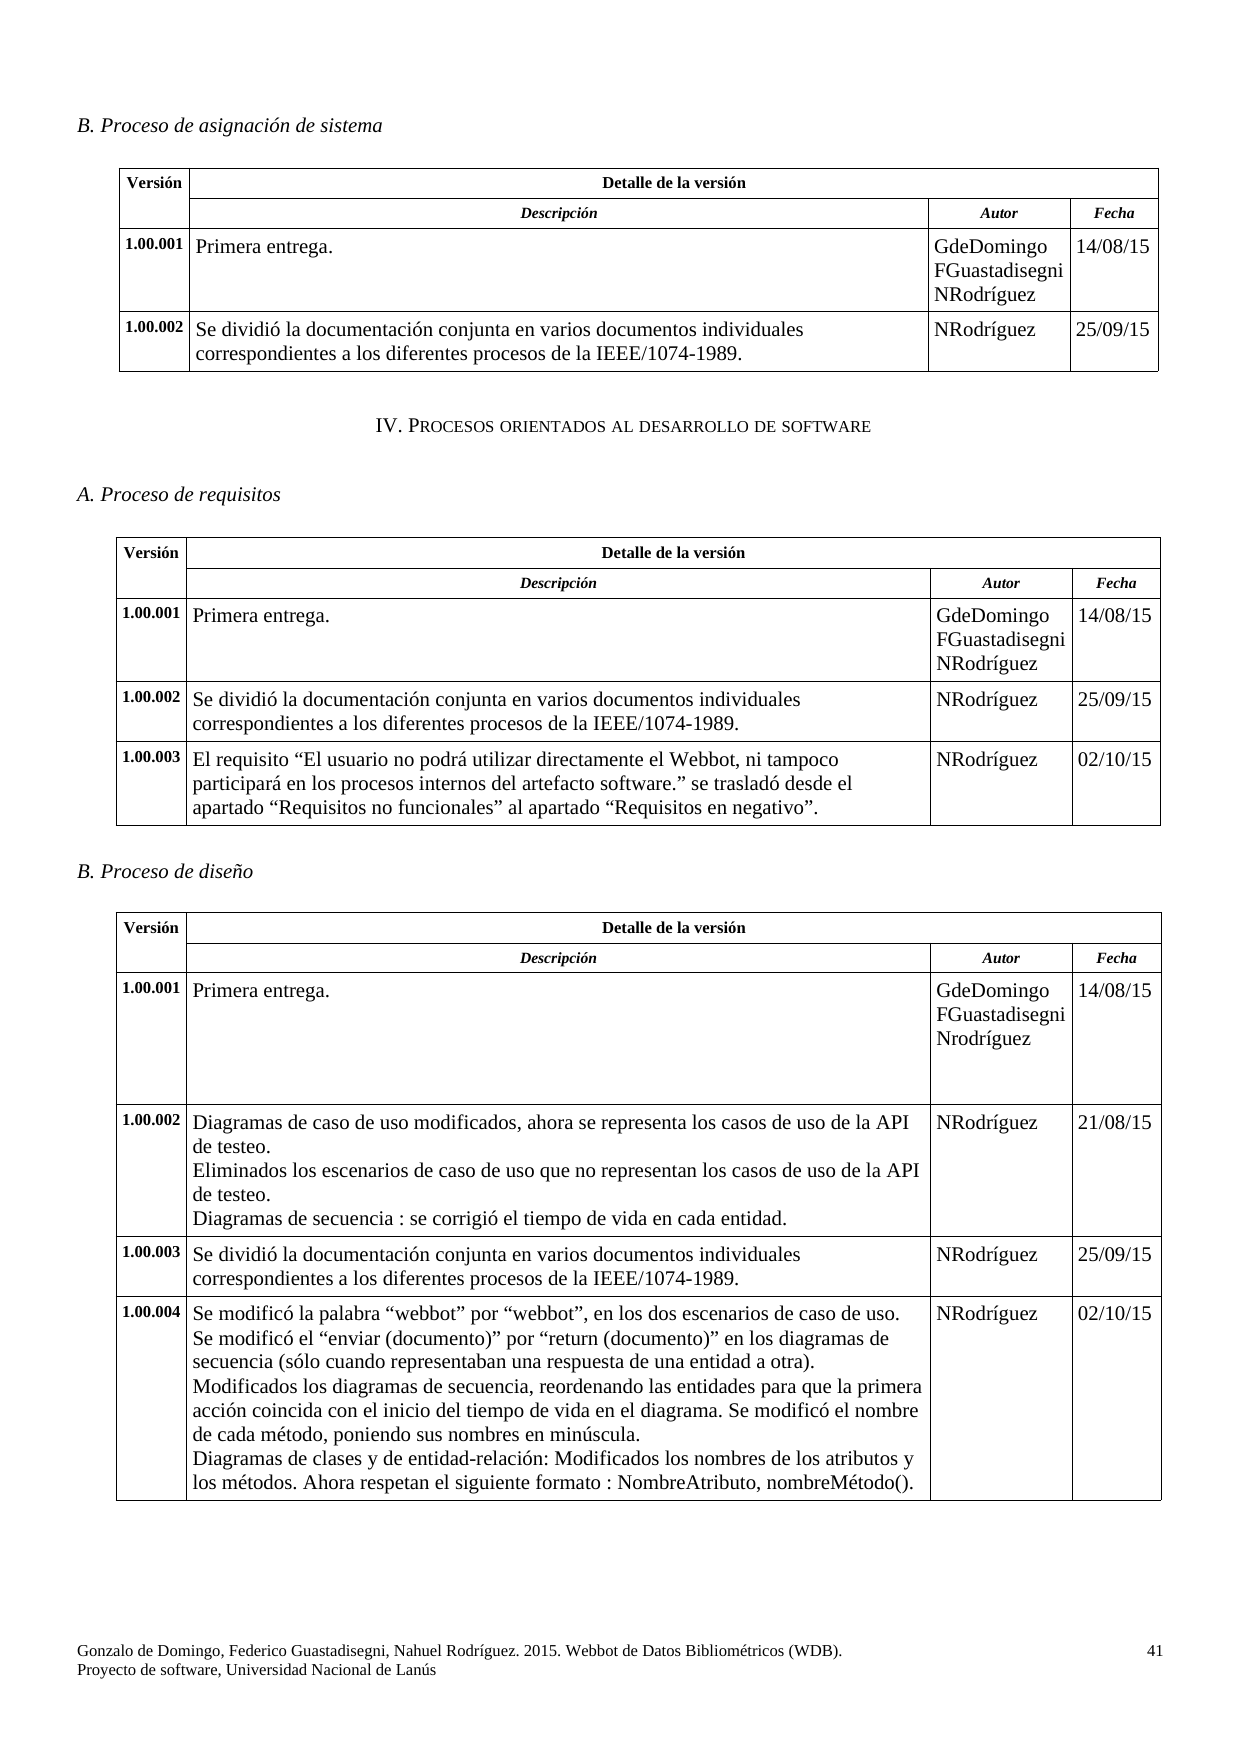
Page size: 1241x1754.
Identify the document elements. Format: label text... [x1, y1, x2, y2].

table_cell 14/08/15 [1071, 229, 1158, 311]
table_header Detalle de la versión [187, 913, 1161, 943]
table_cell 1.00.001 [120, 229, 189, 311]
table_cell Autor [929, 199, 1070, 228]
table_header Detalle de la versión [187, 538, 1160, 568]
subtitle Procesos orientados al desarrollo de software [77, 413, 1163, 437]
table_header Versión [120, 169, 189, 228]
table_cell 1.00.002 [117, 1105, 186, 1236]
table_cell 1.00.004 [117, 1297, 186, 1499]
table_cell 1.00.003 [117, 742, 186, 824]
table_cell Diagramas de caso de uso modificados, ahora se representa los casos de uso de la API de testeo. Eliminados los escenarios de caso de uso que no representan los casos de uso de la API de testeo. Diagramas de secuencia : se corrigió el tiempo de vida en cada entidad. [187, 1105, 930, 1236]
table_cell Primera entrega. [187, 599, 930, 681]
table_cell Se dividió la documentación conjunta en varios documentos individuales correspondientes a los diferentes procesos de la IEEE/1074-1989. [187, 1237, 930, 1296]
subtitle Proceso de diseño [77, 859, 1163, 883]
table_cell 21/08/15 [1073, 1105, 1161, 1236]
table_cell Primera entrega. [190, 229, 928, 311]
table_cell 14/08/15 [1073, 973, 1161, 1104]
table_cell Autor [931, 569, 1072, 597]
table_cell El requisito “El usuario no podrá utilizar directamente el Webbot, ni tampoco participará en los procesos internos del artefacto software.” se trasladó desde el apartado “Requisitos no funcionales” al apartado “Requisitos en negativo”. [187, 742, 930, 824]
table_cell NRodríguez [929, 312, 1070, 371]
table_cell 25/09/15 [1073, 682, 1160, 741]
table_cell Descripción [190, 199, 928, 228]
table_cell 14/08/15 [1073, 599, 1160, 681]
table_cell 25/09/15 [1071, 312, 1158, 371]
table_cell 25/09/15 [1073, 1237, 1161, 1296]
table_cell 1.00.001 [117, 599, 186, 681]
table_cell 1.00.001 [117, 973, 186, 1104]
table_cell Autor [931, 944, 1072, 972]
table_header Versión [117, 913, 186, 972]
table_cell GdeDomingo FGuastadisegni NRodríguez [929, 229, 1070, 311]
table_cell Fecha [1071, 199, 1158, 228]
table_header Detalle de la versión [190, 169, 1158, 198]
table_cell 02/10/15 [1073, 1297, 1161, 1499]
table_cell Fecha [1073, 944, 1161, 972]
subtitle Proceso de asignación de sistema [77, 112, 1163, 137]
table_cell Se dividió la documentación conjunta en varios documentos individuales correspondientes a los diferentes procesos de la IEEE/1074-1989. [187, 682, 930, 741]
table_cell Descripción [187, 944, 930, 972]
table_cell 1.00.003 [117, 1237, 186, 1296]
table_cell NRodríguez [931, 1297, 1072, 1499]
table_cell NRodríguez [931, 682, 1072, 741]
table_cell Descripción [187, 569, 930, 597]
subtitle Proceso de requisitos [77, 482, 1163, 506]
table_cell Fecha [1073, 569, 1160, 597]
table_cell NRodríguez [931, 742, 1072, 824]
table_cell Se dividió la documentación conjunta en varios documentos individuales correspondientes a los diferentes procesos de la IEEE/1074-1989. [190, 312, 928, 371]
table_cell NRodríguez [931, 1105, 1072, 1236]
table_header Versión [117, 538, 186, 597]
table_cell Primera entrega. [187, 973, 930, 1104]
table_cell 02/10/15 [1073, 742, 1160, 824]
table_cell Se modificó la palabra “webbot” por “webbot”, en los dos escenarios de caso de uso. Se modificó el “enviar (documento)” por “return (documento)” en los diagramas de secuencia (sólo cuando representaban una respuesta de una entidad a otra). Modificados los diagramas de secuencia, reordenando las entidades para que la primera acción coincida con el inicio del tiempo de vida en el diagrama. Se modificó el nombre de cada método, poniendo sus nombres en minúscula. Diagramas de clases y de entidad-relación: Modificados los nombres de los atributos y los métodos. Ahora respetan el siguiente formato : NombreAtributo, nombreMétodo(). [187, 1297, 930, 1499]
table_cell NRodríguez [931, 1237, 1072, 1296]
table_cell GdeDomingo FGuastadisegni NRodríguez [931, 599, 1072, 681]
table_cell 1.00.002 [120, 312, 189, 371]
table_cell GdeDomingo FGuastadisegni Nrodríguez [931, 973, 1072, 1104]
table_cell 1.00.002 [117, 682, 186, 741]
